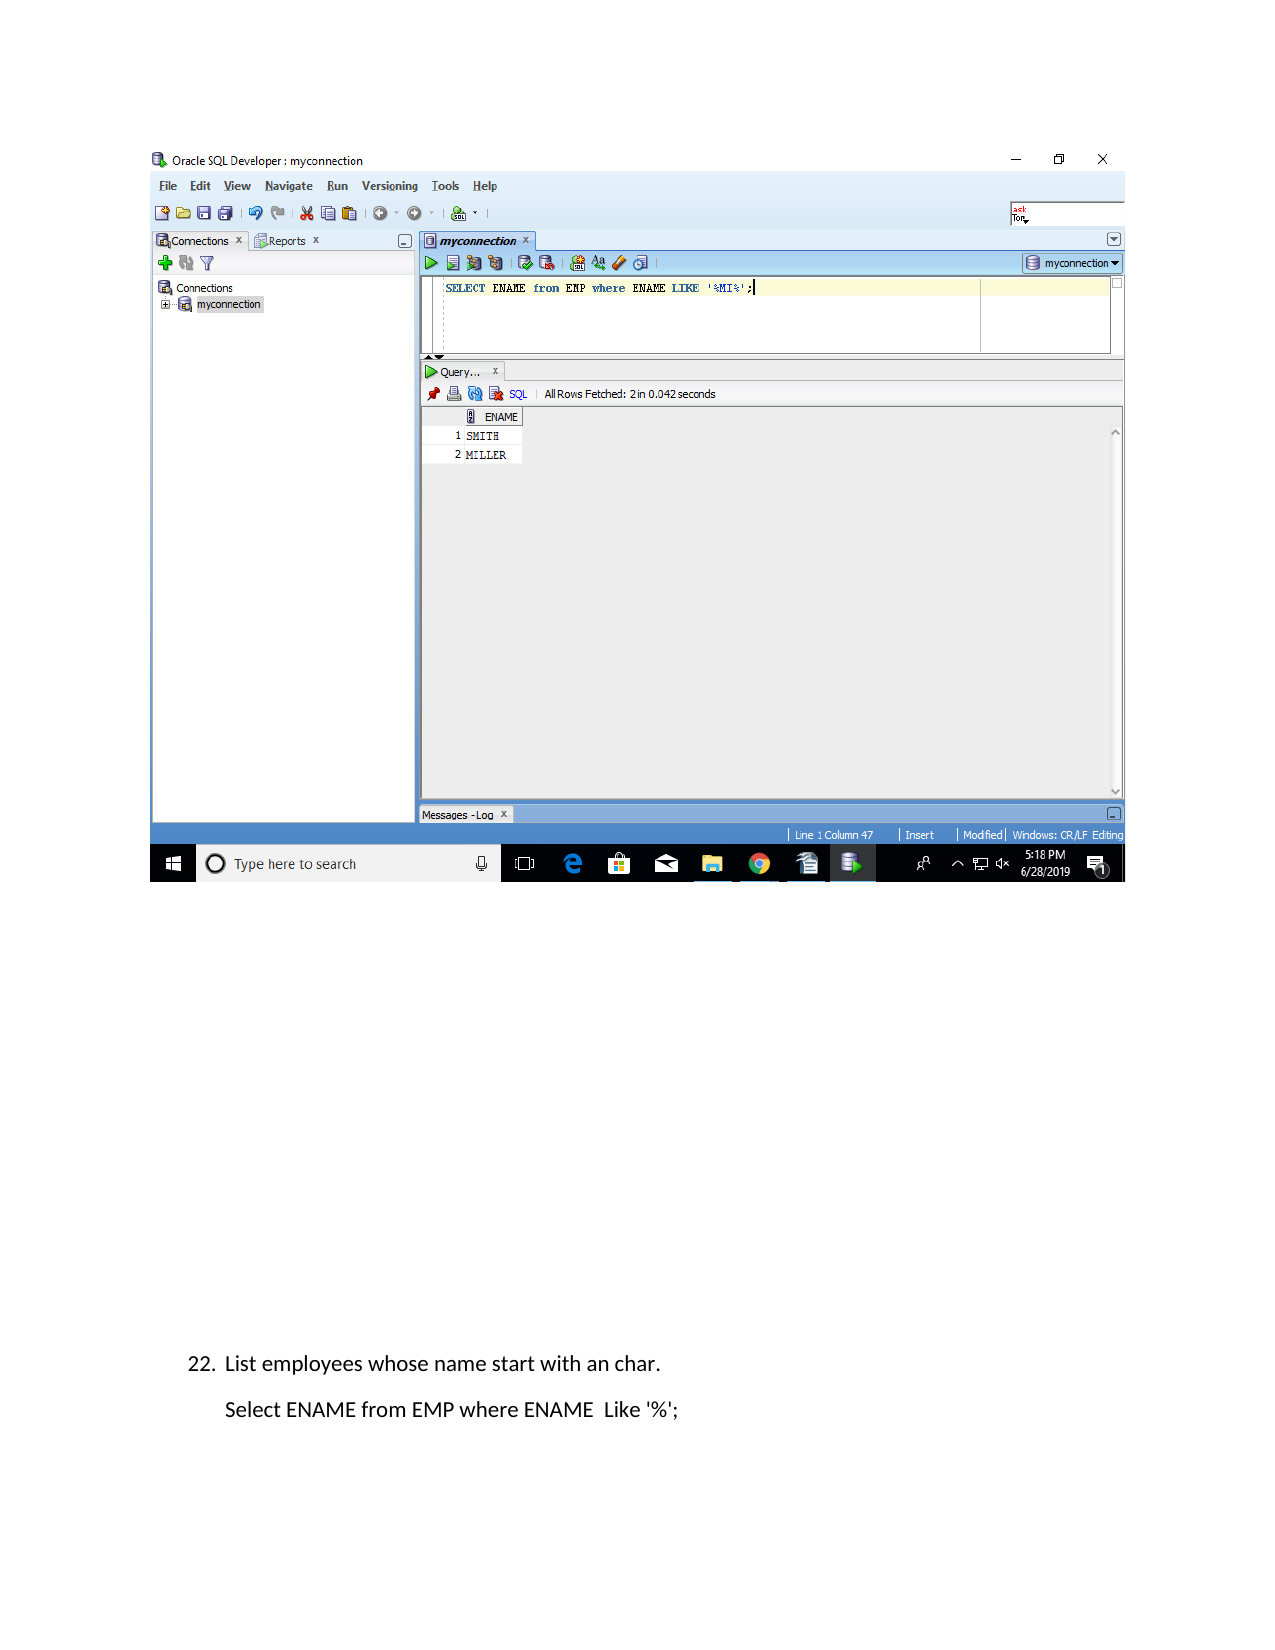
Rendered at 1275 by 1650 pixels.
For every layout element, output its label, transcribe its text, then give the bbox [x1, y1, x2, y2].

list Select ENAME from EMP where ENAME Like '%'; [187, 1395, 1125, 1423]
list List employees whose name start with an char. [187, 1349, 1125, 1377]
picture [150, 150, 1125, 882]
